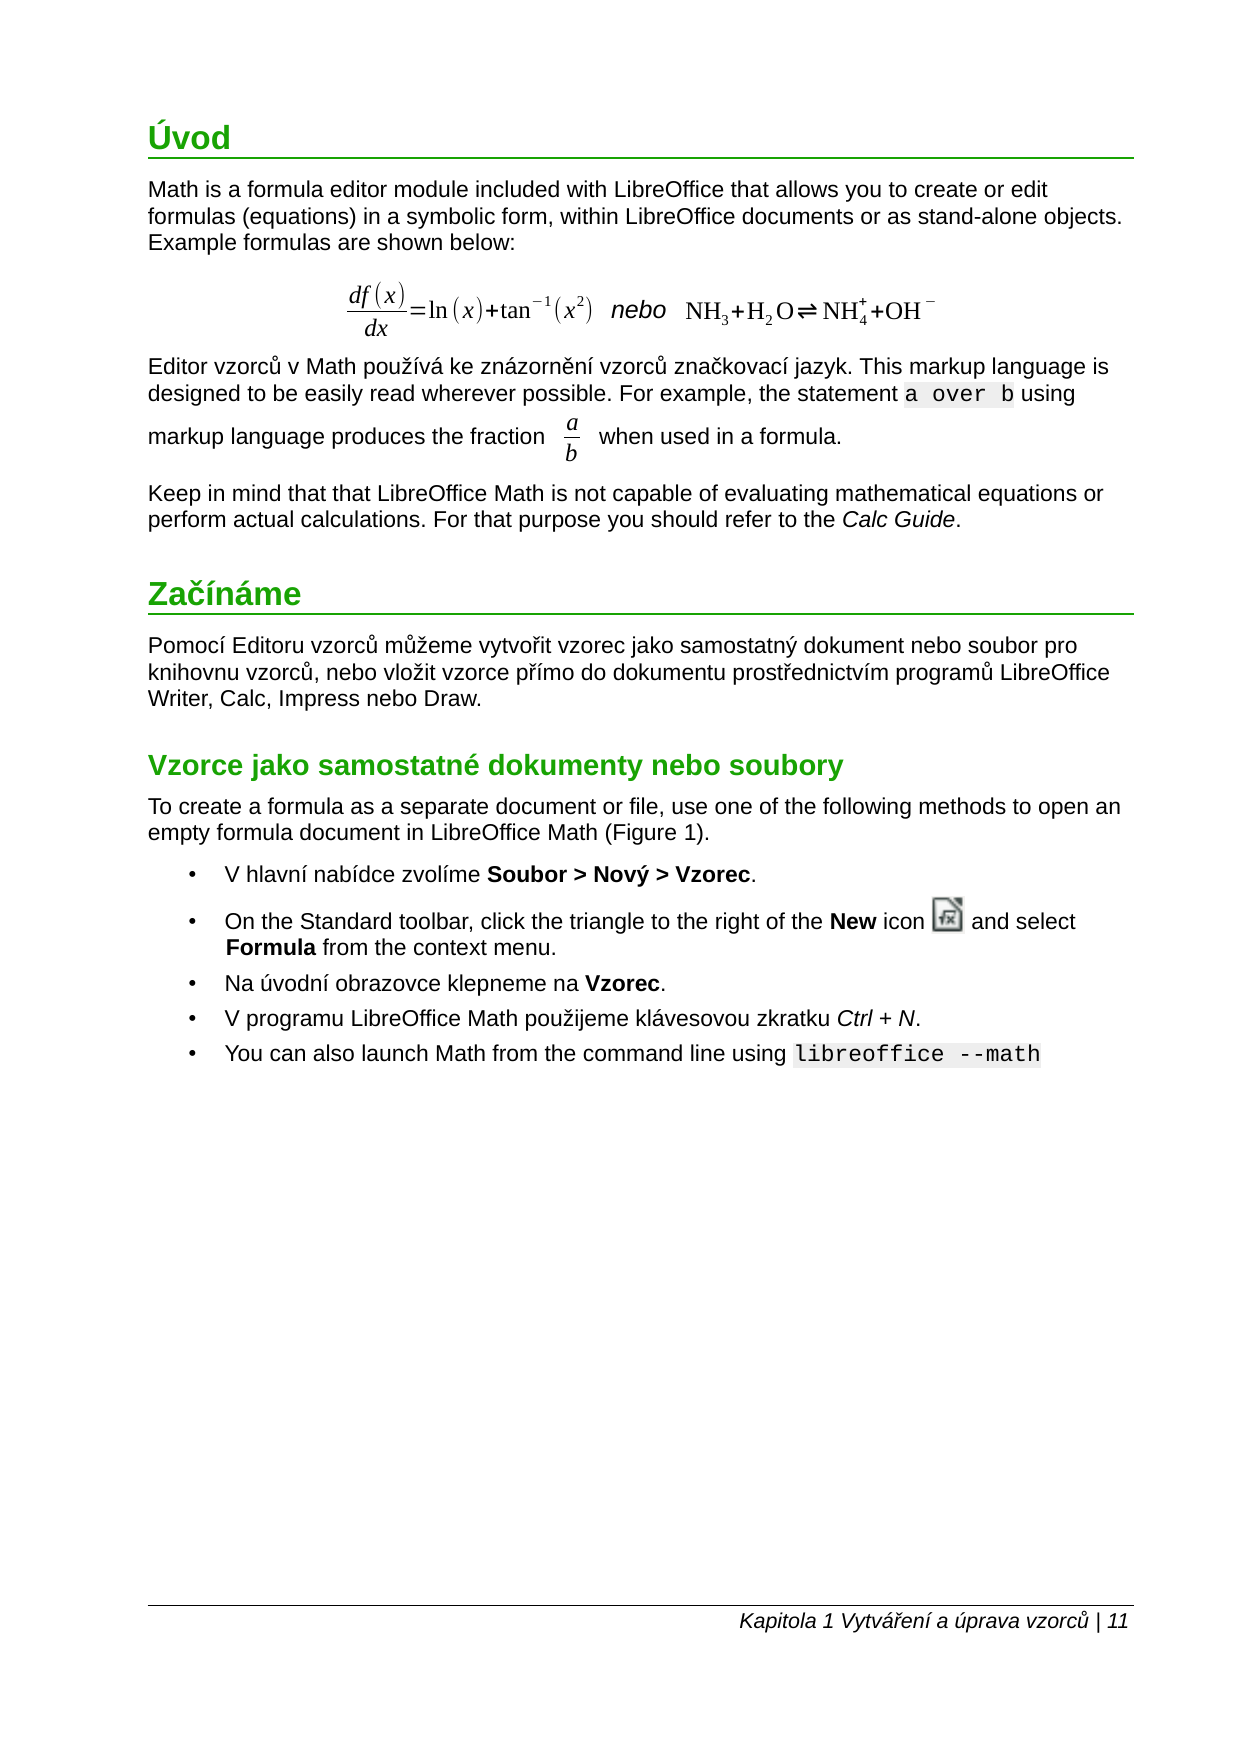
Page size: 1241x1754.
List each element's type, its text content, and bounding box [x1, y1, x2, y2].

text Math is a formula editor module included with LibreOffice that allows you to create or edit formulas (equations) in a symbolic form, within LibreOffice documents or as stand-alone objects. Example formulas are shown below: [148, 176, 1134, 255]
subtitle Začínáme [148, 574, 1134, 613]
list You can also launch Math from the command line using libreoffice --math [185, 1037, 1134, 1071]
subtitle Vzorce jako samostatné dokumenty nebo soubory [148, 748, 1134, 781]
picture [931, 896, 965, 934]
text Pomocí Editoru vzorců můžeme vytvořit vzorec jako samostatný dokument nebo soubor pro knihovnu vzorců, nebo vložit vzorce přímo do dokumentu prostřednictvím programů LibreOffice Writer, Calc, Impress nebo Draw. [148, 632, 1134, 711]
list V programu LibreOffice Math použijeme klávesovou zkratku Ctrl + N. [185, 1002, 1134, 1031]
text To create a formula as a separate document or file, use one of the following methods to open an empty formula document in LibreOffice Math (Figure 1). [148, 793, 1134, 846]
list On the Standard toolbar, click the triangle to the right of the New icon and select Formula from the context menu. [185, 893, 1134, 961]
list V hlavní nabídce zvolíme Soubor > Nový > Vzorec. [185, 858, 1134, 887]
text Editor vzorců v Math používá ke znázornění vzorců značkovací jazyk. This markup language is designed to be easily read wherever possible. For example, the statement a over b using markup language produces the fractionwhen used in a formula. [148, 353, 1134, 467]
subtitle Úvod [148, 118, 1134, 157]
list Na úvodní obrazovce klepneme na Vzorec. [185, 967, 1134, 996]
text nebo [148, 280, 1134, 341]
text Keep in mind that that LibreOffice Math is not capable of evaluating mathematical equations or perform actual calculations. For that purpose you should refer to the Calc Guide. [148, 479, 1134, 532]
